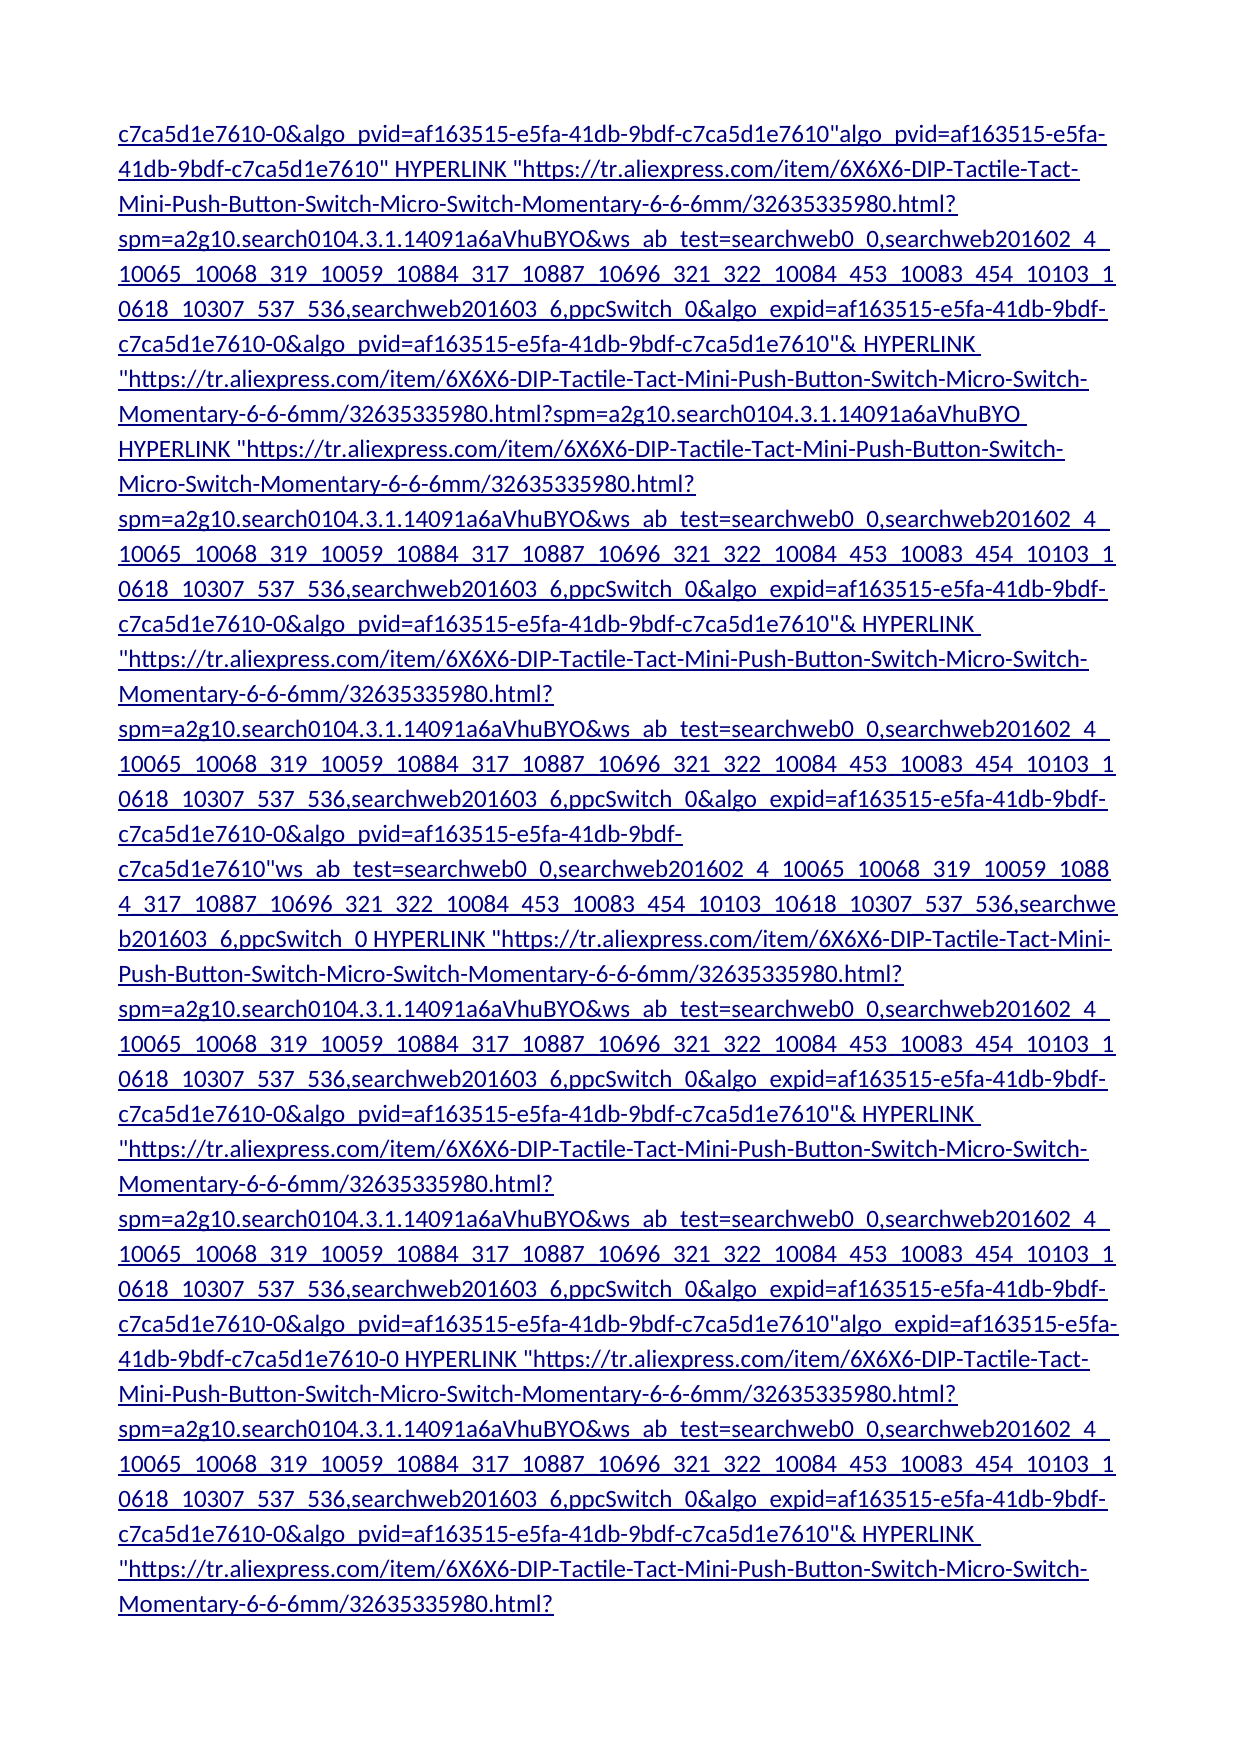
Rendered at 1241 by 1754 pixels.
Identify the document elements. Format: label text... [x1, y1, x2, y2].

text c7ca5d1e7610-0&algo_pvid=af163515-e5fa-41db-9bdf-c7ca5d1e7610"algo_pvid=af163515-e5fa-41db-9bdf-c7ca5d1e7610" HYPERLINK "https://tr.aliexpress.com/item/6X6X6-DIP-Tactile-Tact-Mini-Push-Button-Switch-Micro-Switch-Momentary-6-6-6mm/32635335980.html?spm=a2g10.search0104.3.1.14091a6aVhuBYO&ws_ab_test=searchweb0_0,searchweb201602_4_10065_10068_319_10059_10884_317_10887_10696_321_322_10084_453_10083_454_10103_10618_10307_537_536,searchweb201603_6,ppcSwitch_0&algo_expid=af163515-e5fa-41db-9bdf-c7ca5d1e7610-0&algo_pvid=af163515-e5fa-41db-9bdf-c7ca5d1e7610"& HYPERLINK "https://tr.aliexpress.com/item/6X6X6-DIP-Tactile-Tact-Mini-Push-Button-Switch-Micro-Switch-Momentary-6-6-6mm/32635335980.html?spm=a2g10.search0104.3.1.14091a6aVhuBYO HYPERLINK "https://tr.aliexpress.com/item/6X6X6-DIP-Tactile-Tact-Mini-Push-Button-Switch-Micro-Switch-Momentary-6-6-6mm/32635335980.html?spm=a2g10.search0104.3.1.14091a6aVhuBYO&ws_ab_test=searchweb0_0,searchweb201602_4_10065_10068_319_10059_10884_317_10887_10696_321_322_10084_453_10083_454_10103_10618_10307_537_536,searchweb201603_6,ppcSwitch_0&algo_expid=af163515-e5fa-41db-9bdf-c7ca5d1e7610-0&algo_pvid=af163515-e5fa-41db-9bdf-c7ca5d1e7610"& HYPERLINK "https://tr.aliexpress.com/item/6X6X6-DIP-Tactile-Tact-Mini-Push-Button-Switch-Micro-Switch-Momentary-6-6-6mm/32635335980.html?spm=a2g10.search0104.3.1.14091a6aVhuBYO&ws_ab_test=searchweb0_0,searchweb201602_4_10065_10068_319_10059_10884_317_10887_10696_321_322_10084_453_10083_454_10103_10618_10307_537_536,searchweb201603_6,ppcSwitch_0&algo_expid=af163515-e5fa-41db-9bdf-c7ca5d1e7610-0&algo_pvid=af163515-e5fa-41db-9bdf-c7ca5d1e7610"ws_ab_test=searchweb0_0,searchweb201602_4_10065_10068_319_10059_10884_317_10887_10696_321_322_10084_453_10083_454_10103_10618_10307_537_536,searchweb201603_6,ppcSwitch_0 HYPERLINK "https://tr.aliexpress.com/item/6X6X6-DIP-Tactile-Tact-Mini-Push-Button-Switch-Micro-Switch-Momentary-6-6-6mm/32635335980.html?spm=a2g10.search0104.3.1.14091a6aVhuBYO&ws_ab_test=searchweb0_0,searchweb201602_4_10065_10068_319_10059_10884_317_10887_10696_321_322_10084_453_10083_454_10103_10618_10307_537_536,searchweb201603_6,ppcSwitch_0&algo_expid=af163515-e5fa-41db-9bdf-c7ca5d1e7610-0&algo_pvid=af163515-e5fa-41db-9bdf-c7ca5d1e7610"& HYPERLINK "https://tr.aliexpress.com/item/6X6X6-DIP-Tactile-Tact-Mini-Push-Button-Switch-Micro-Switch-Momentary-6-6-6mm/32635335980.html?spm=a2g10.search0104.3.1.14091a6aVhuBYO&ws_ab_test=searchweb0_0,searchweb201602_4_10065_10068_319_10059_10884_317_10887_10696_321_322_10084_453_10083_454_10103_10618_10307_537_536,searchweb201603_6,ppcSwitch_0&algo_expid=af163515-e5fa-41db-9bdf-c7ca5d1e7610-0&algo_pvid=af163515-e5fa-41db-9bdf-c7ca5d1e7610"algo_expid=af163515-e5fa-41db-9bdf-c7ca5d1e7610-0 HYPERLINK "https://tr.aliexpress.com/item/6X6X6-DIP-Tactile-Tact-Mini-Push-Button-Switch-Micro-Switch-Momentary-6-6-6mm/32635335980.html?spm=a2g10.search0104.3.1.14091a6aVhuBYO&ws_ab_test=searchweb0_0,searchweb201602_4_10065_10068_319_10059_10884_317_10887_10696_321_322_10084_453_10083_454_10103_10618_10307_537_536,searchweb201603_6,ppcSwitch_0&algo_expid=af163515-e5fa-41db-9bdf-c7ca5d1e7610-0&algo_pvid=af163515-e5fa-41db-9bdf-c7ca5d1e7610"& HYPERLINK "https://tr.aliexpress.com/item/6X6X6-DIP-Tactile-Tact-Mini-Push-Button-Switch-Micro-Switch-Momentary-6-6-6mm/32635335980.html? [118, 118, 1122, 1619]
